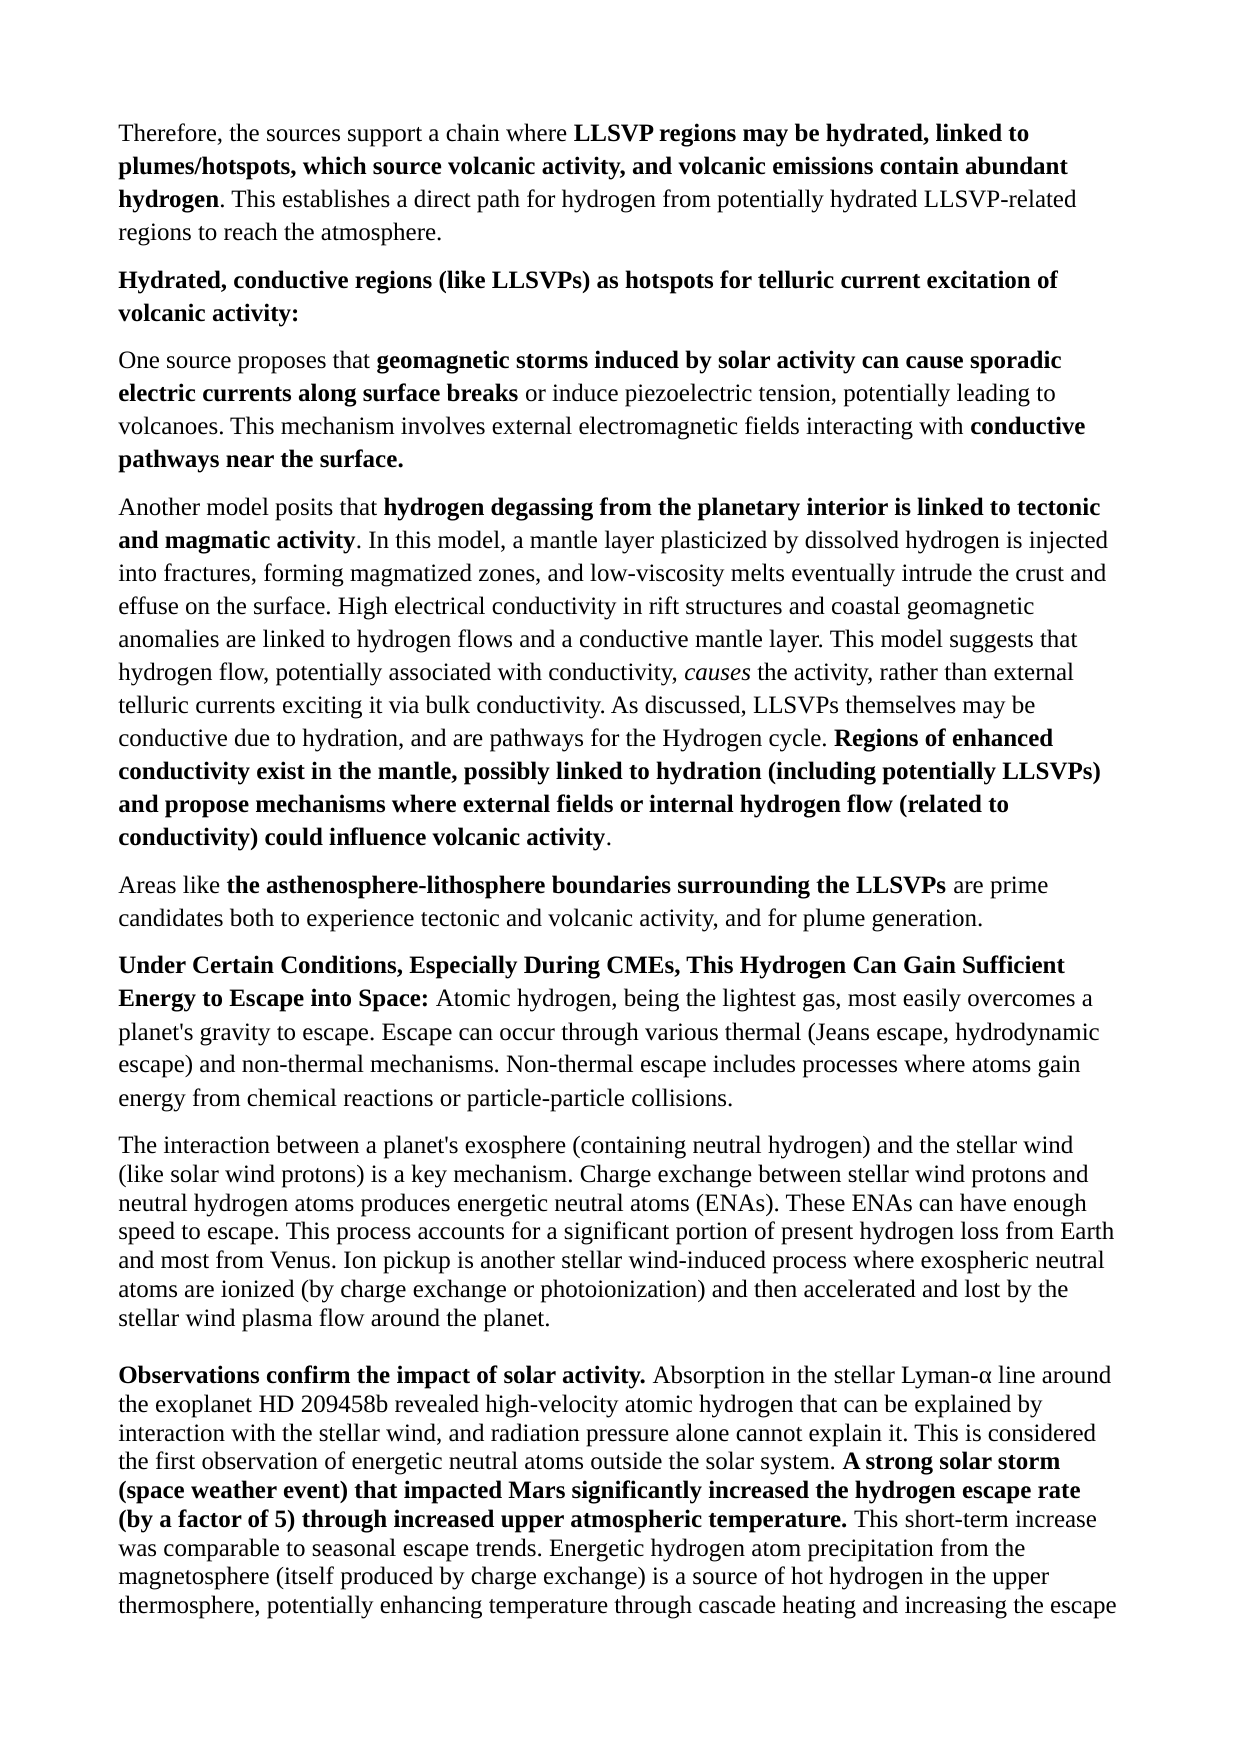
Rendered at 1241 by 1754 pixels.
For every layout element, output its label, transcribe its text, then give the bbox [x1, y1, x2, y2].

text The interaction between a planet's exosphere (containing neutral hydrogen) and the stellar wind (like solar wind protons) is a key mechanism. Charge exchange between stellar wind protons and neutral hydrogen atoms produces energetic neutral atoms (ENAs). These ENAs can have enough speed to escape. This process accounts for a significant portion of present hydrogen loss from Earth and most from Venus. Ion pickup is another stellar wind-induced process where exospheric neutral atoms are ionized (by charge exchange or photoionization) and then accelerated and lost by the stellar wind plasma flow around the planet. [118, 1130, 1122, 1331]
text Another model posits that hydrogen degassing from the planetary interior is linked to tectonic and magmatic activity. In this model, a mantle layer plasticized by dissolved hydrogen is injected into fractures, forming magmatized zones, and low-viscosity melts eventually intrude the crust and effuse on the surface. High electrical conductivity in rift structures and coastal geomagnetic anomalies are linked to hydrogen flows and a conductive mantle layer. This model suggests that hydrogen flow, potentially associated with conductivity, causes the activity, rather than external telluric currents exciting it via bulk conductivity. As discussed, LLSVPs themselves may be conductive due to hydration, and are pathways for the Hydrogen cycle. Regions of enhanced conductivity exist in the mantle, possibly linked to hydration (including potentially LLSVPs) and propose mechanisms where external fields or internal hydrogen flow (related to conductivity) could influence volcanic activity. [118, 492, 1122, 851]
text Hydrated, conductive regions (like LLSVPs) as hotspots for telluric current excitation of volcanic activity: [118, 265, 1122, 327]
text One source proposes that geomagnetic storms induced by solar activity can cause sporadic electric currents along surface breaks or induce piezoelectric tension, potentially leading to volcanoes. This mechanism involves external electromagnetic fields interacting with conductive pathways near the surface. [118, 345, 1122, 473]
text Under Certain Conditions, Especially During CMEs, This Hydrogen Can Gain Sufficient Energy to Escape into Space: Atomic hydrogen, being the lightest gas, most easily overcomes a planet's gravity to escape. Escape can occur through various thermal (Jeans escape, hydrodynamic escape) and non-thermal mechanisms. Non-thermal escape includes processes where atoms gain energy from chemical reactions or particle-particle collisions. [118, 951, 1122, 1111]
text Observations confirm the impact of solar activity. Absorption in the stellar Lyman-α line around the exoplanet HD 209458b revealed high-velocity atomic hydrogen that can be explained by interaction with the stellar wind, and radiation pressure alone cannot explain it. This is considered the first observation of energetic neutral atoms outside the solar system. A strong solar storm (space weather event) that impacted Mars significantly increased the hydrogen escape rate (by a factor of 5) through increased upper atmospheric temperature. This short-term increase was comparable to seasonal escape trends. Energetic hydrogen atom precipitation from the magnetosphere (itself produced by charge exchange) is a source of hot hydrogen in the upper thermosphere, potentially enhancing temperature through cascade heating and increasing the escape [118, 1360, 1122, 1619]
text Areas like the asthenosphere-lithosphere boundaries surrounding the LLSVPs are prime candidates both to experience tectonic and volcanic activity, and for plume generation. [118, 870, 1122, 932]
text Therefore, the sources support a chain where LLSVP regions may be hydrated, linked to plumes/hotspots, which source volcanic activity, and volcanic emissions contain abundant hydrogen. This establishes a direct path for hydrogen from potentially hydrated LLSVP-related regions to reach the atmosphere. [118, 118, 1122, 246]
